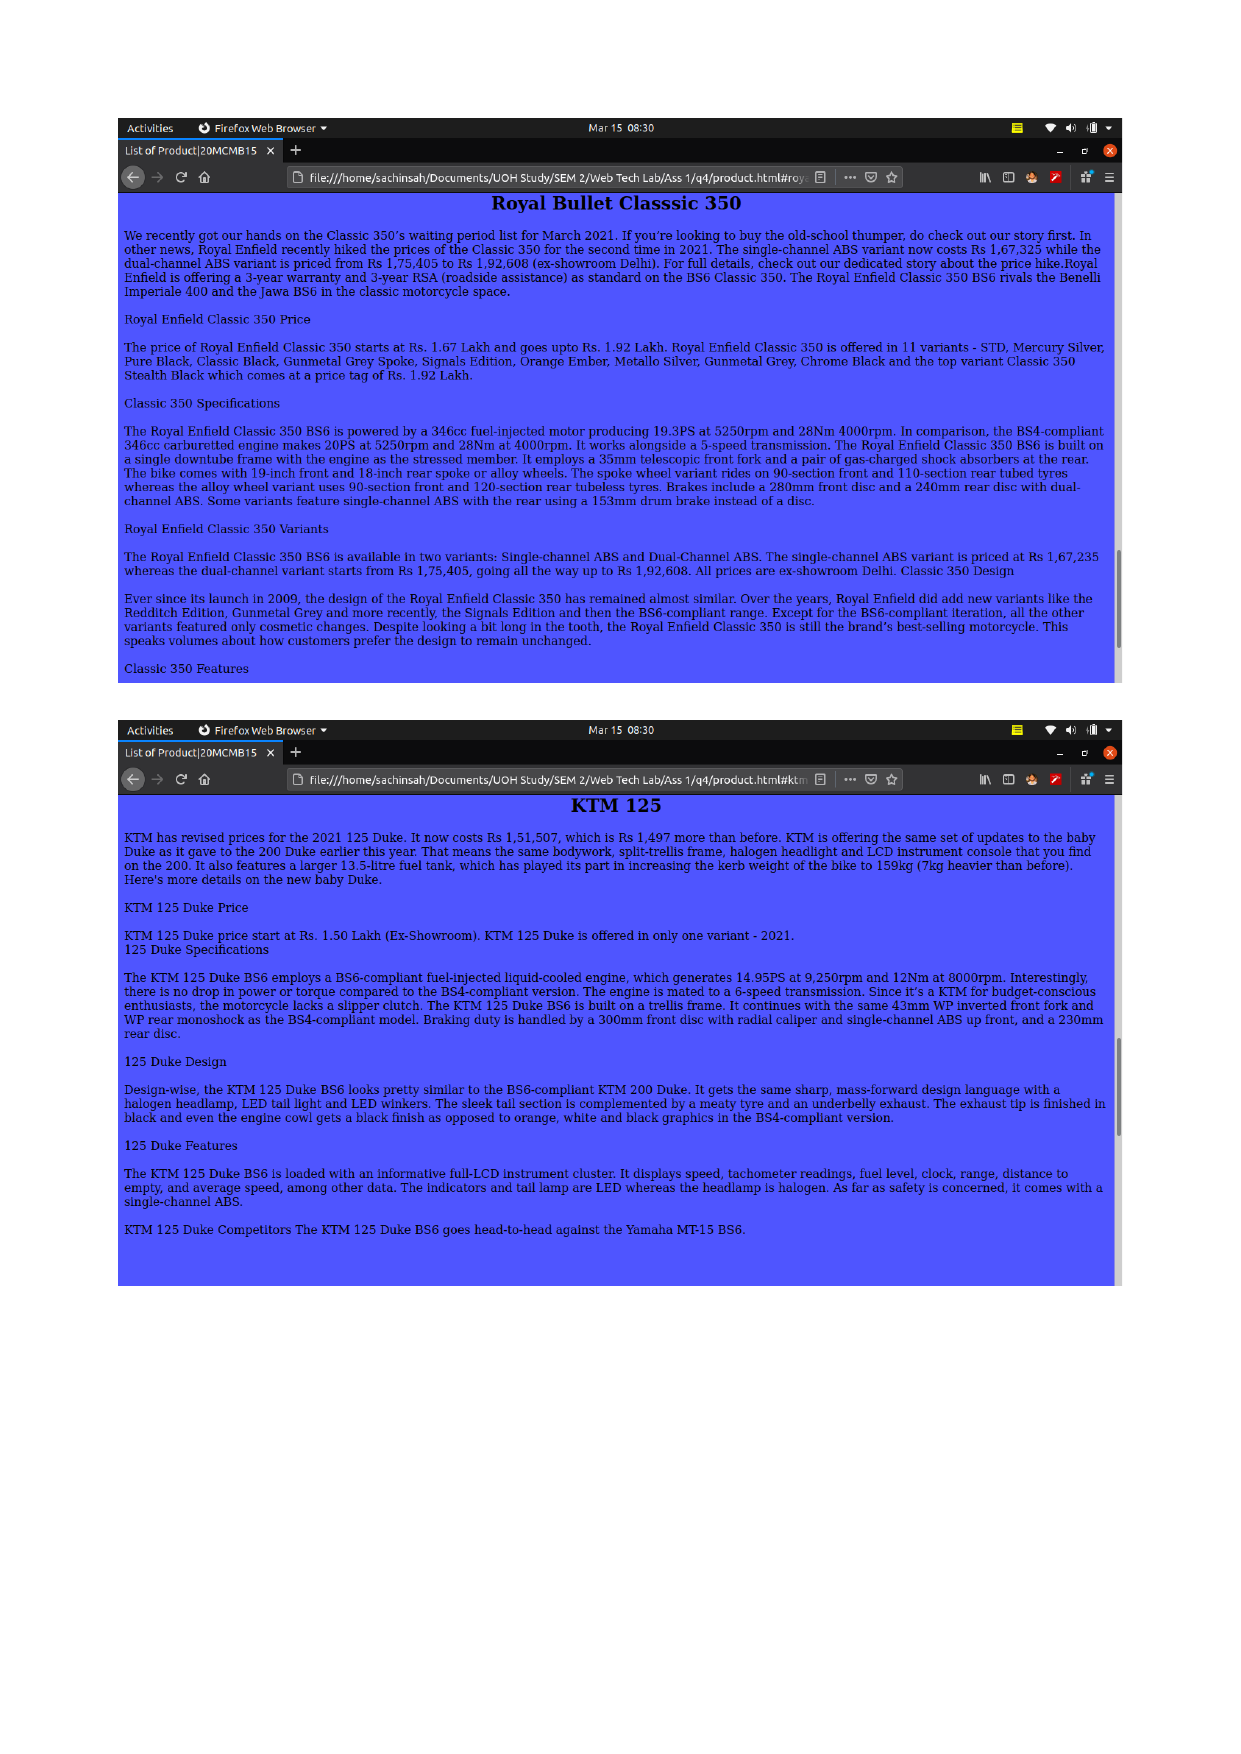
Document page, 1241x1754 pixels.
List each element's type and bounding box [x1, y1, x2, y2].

picture [118, 720, 1123, 1286]
picture [118, 118, 1123, 683]
